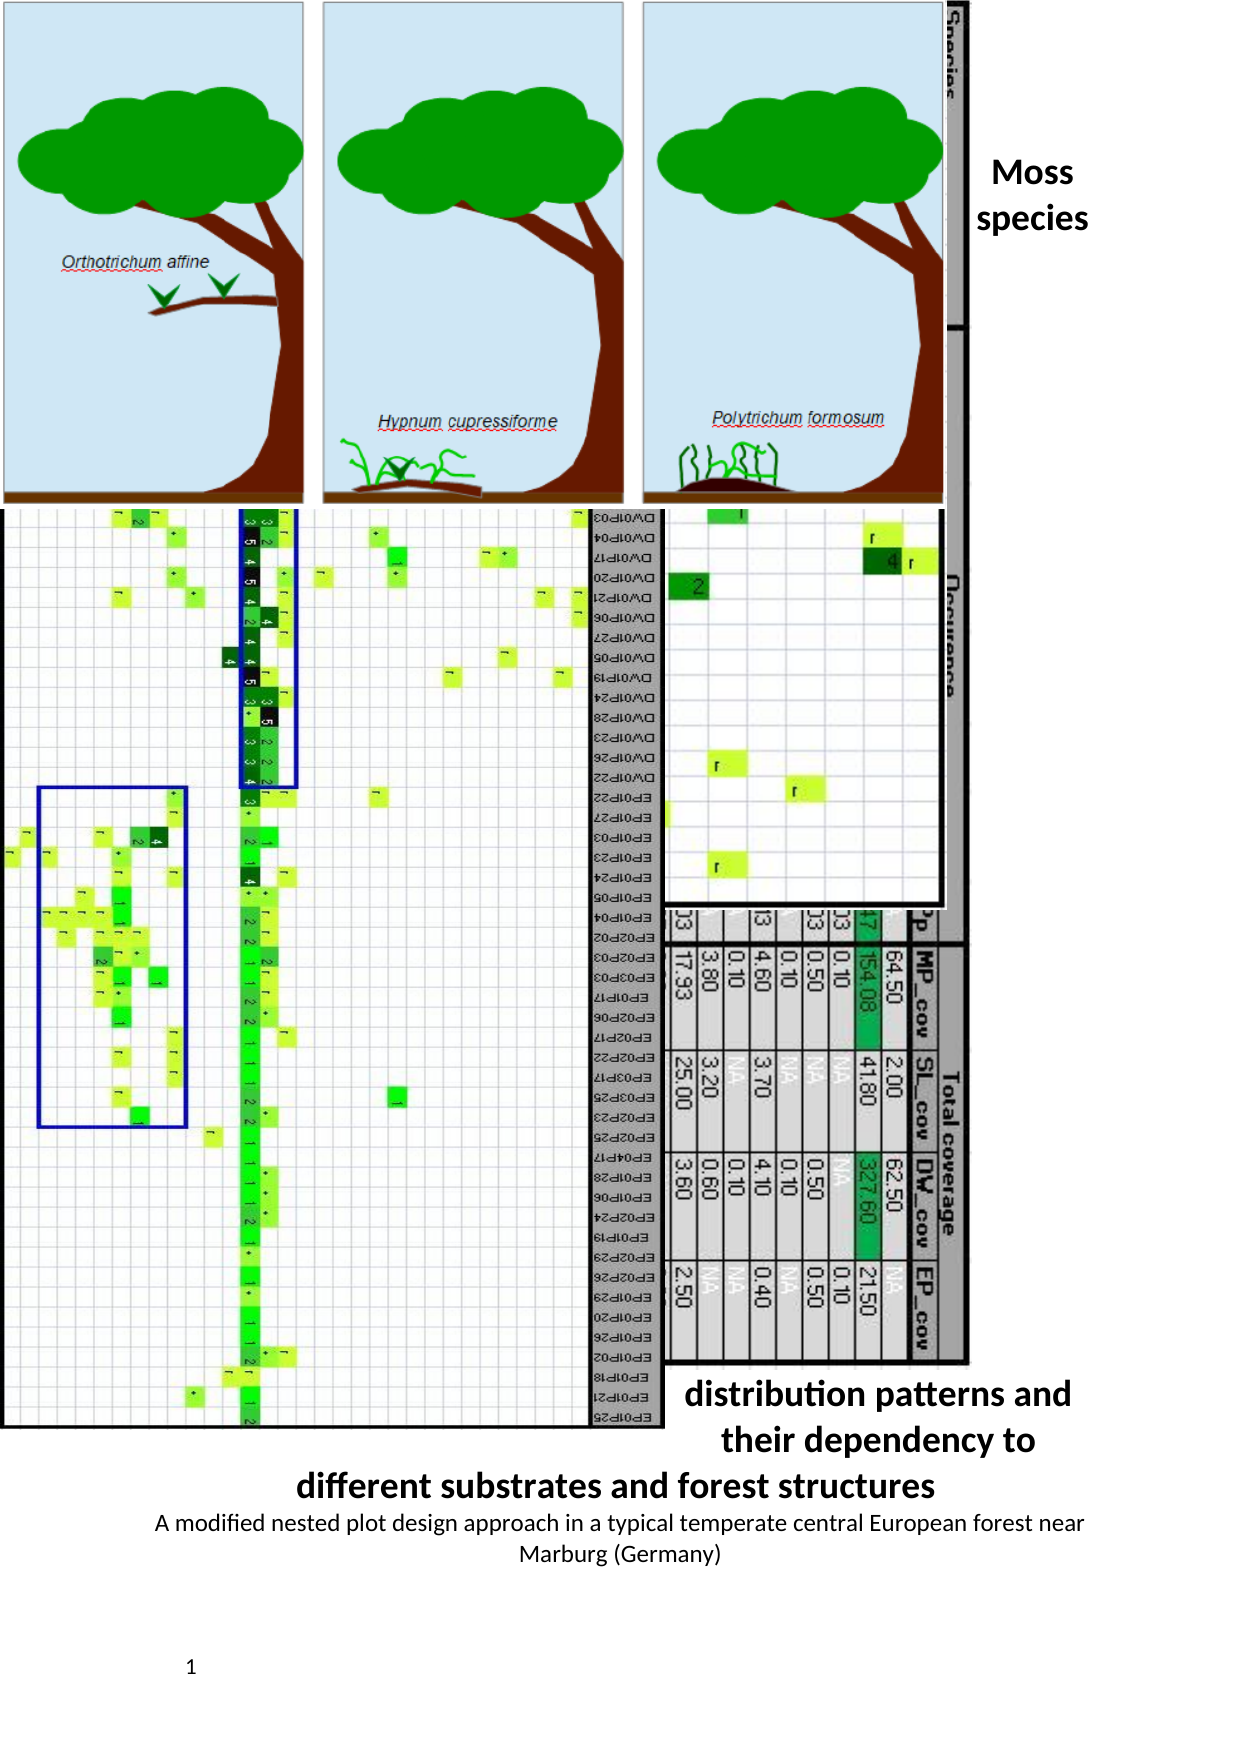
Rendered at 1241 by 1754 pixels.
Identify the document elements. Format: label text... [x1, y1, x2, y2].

picture [0, 0, 972, 1430]
text A modified nested plot design approach in a typical temperate central European forest near Marburg (Germany) [148, 1508, 1092, 1569]
text Moss species distribution patterns and their dependency to different substrates and forest structures [148, 148, 1092, 1508]
